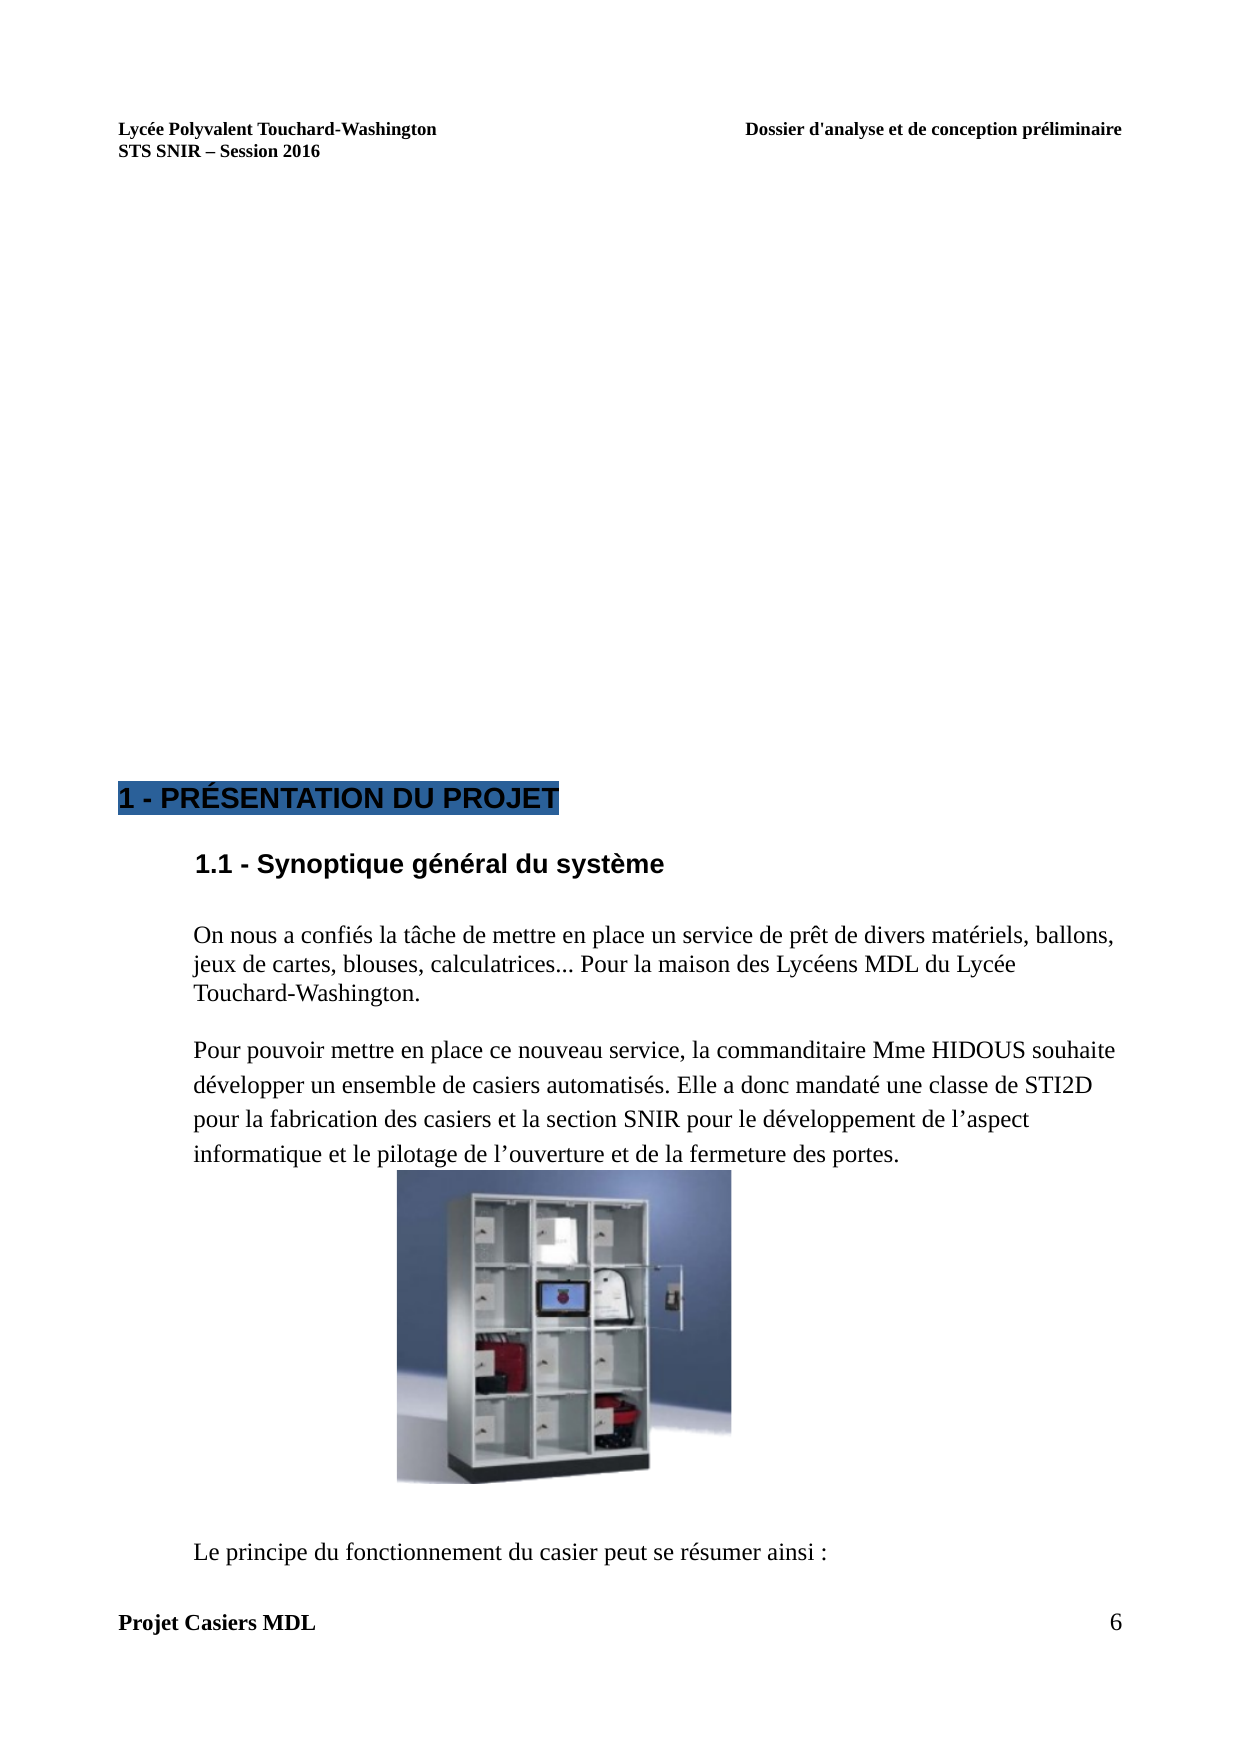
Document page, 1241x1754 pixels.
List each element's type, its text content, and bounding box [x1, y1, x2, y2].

text Le principe du fonctionnement du casier peut se résumer ainsi : [118, 1537, 1122, 1566]
text On nous a confiés la tâche de mettre en place un service de prêt de divers matériels, ballons, jeux de cartes, blouses, calculatrices... Pour la maison des Lycéens MDL du Lycée Touchard-Washington. [118, 921, 1122, 1007]
picture [396, 1170, 732, 1484]
subtitle 1 - PRÉSENTATION DU PROJET [118, 781, 1122, 815]
subtitle 1.1 - Synoptique général du système [195, 848, 1122, 879]
text Pour pouvoir mettre en place ce nouveau service, la commanditaire Mme HIDOUS souhaite développer un ensemble de casiers automatisés. Elle a donc mandaté une classe de STI2D pour la fabrication des casiers et la section SNIR pour le développement de l’aspect informatique et le pilotage de l’ouverture et de la fermeture des portes. [118, 1036, 1122, 1168]
